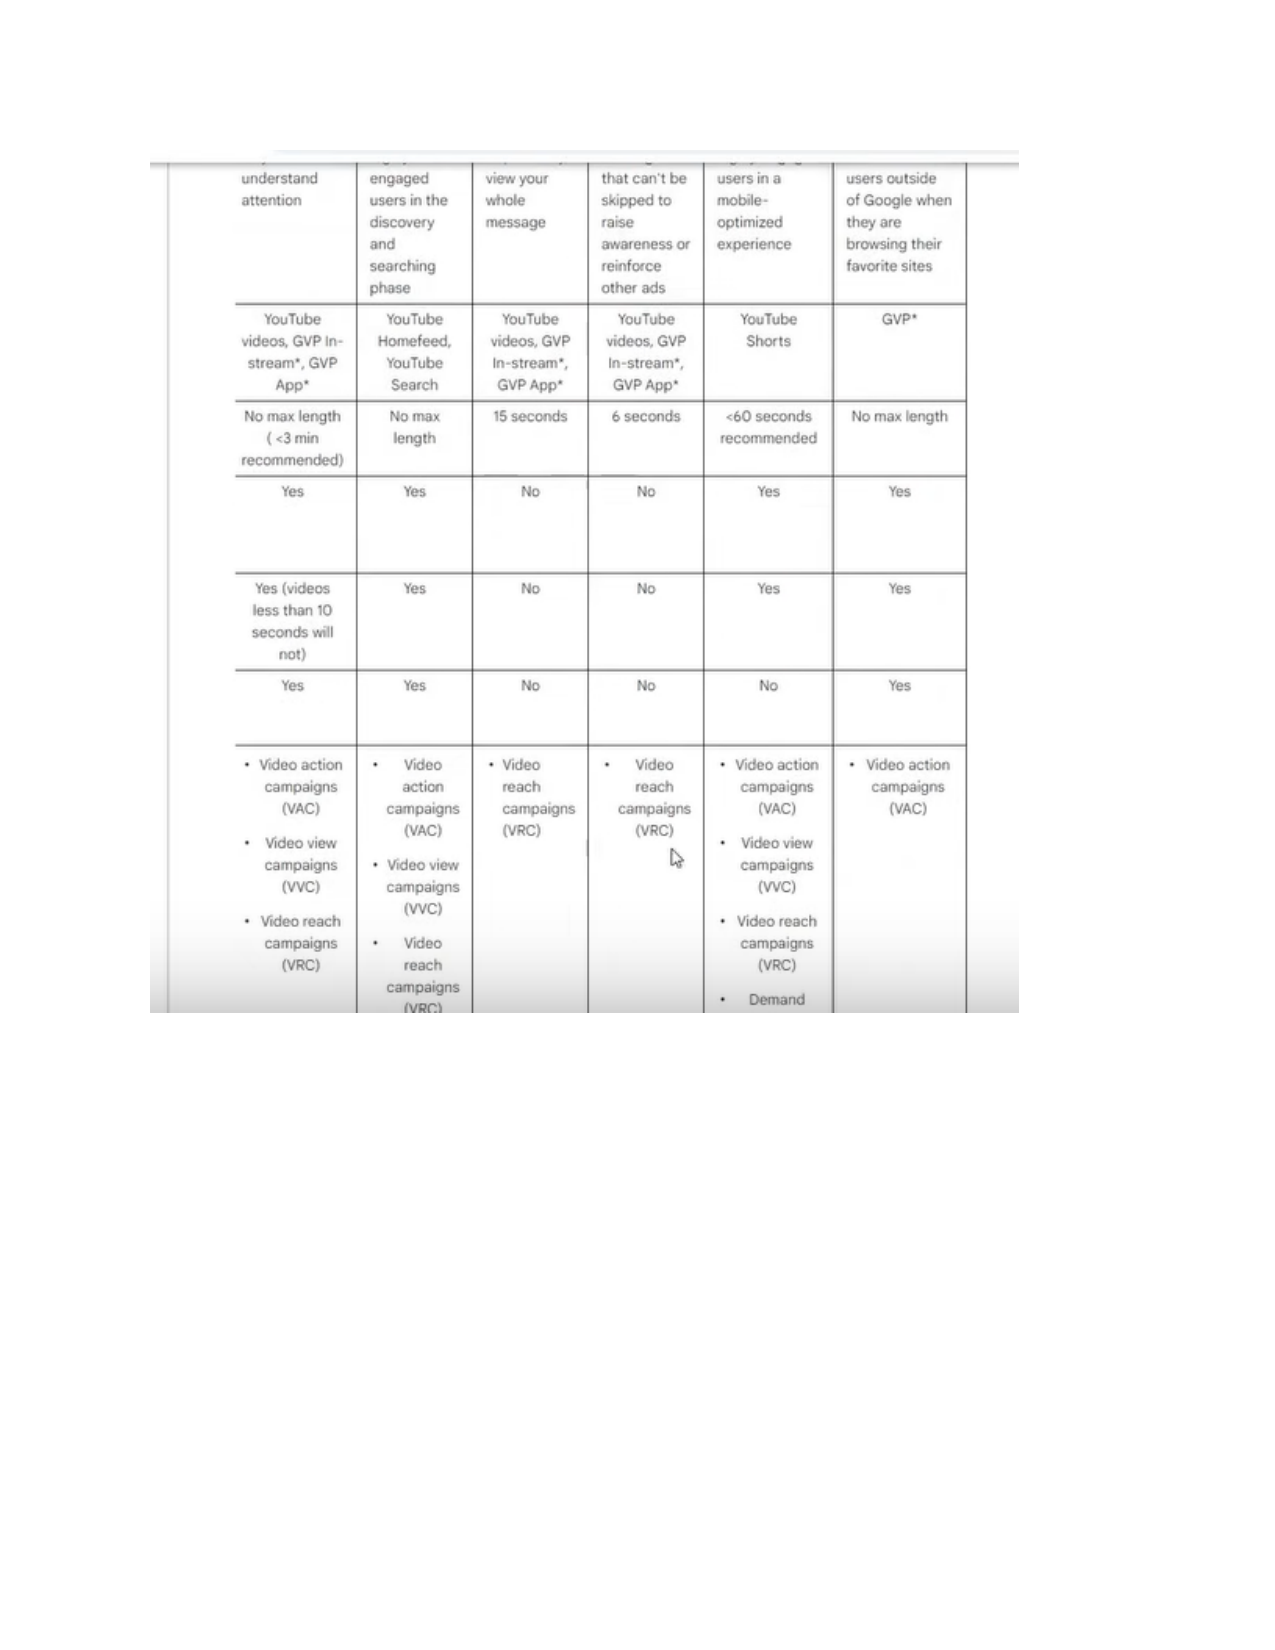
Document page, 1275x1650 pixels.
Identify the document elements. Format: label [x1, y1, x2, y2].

picture [150, 150, 1019, 1013]
